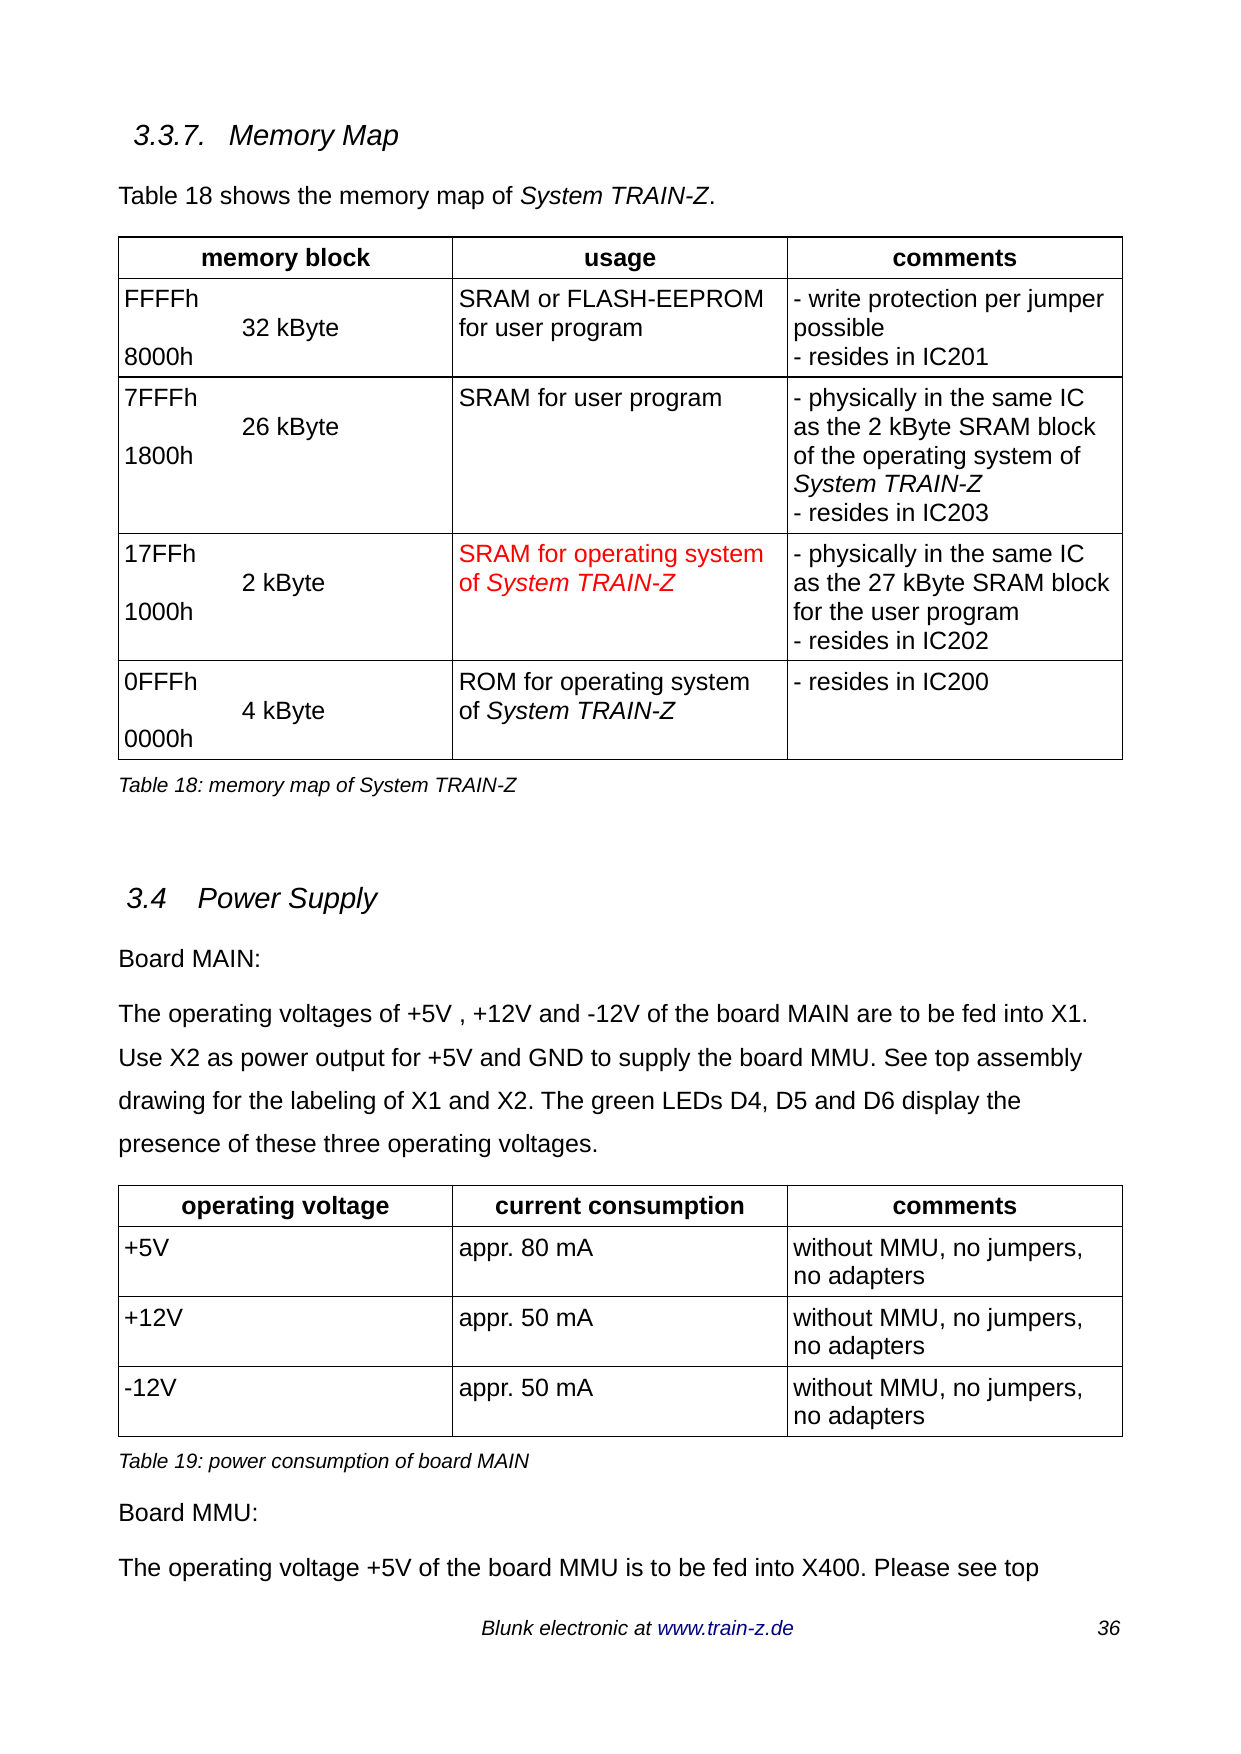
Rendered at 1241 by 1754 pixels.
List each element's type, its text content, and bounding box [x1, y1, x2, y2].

table_cell - physically in the same IC as the 27 kByte SRAM block for the user program - resides in IC202 [788, 534, 1122, 660]
table_cell appr. 80 mA [453, 1227, 787, 1296]
table_cell - write protection per jumper possible - resides in IC201 [788, 279, 1122, 376]
table_cell +12V [119, 1297, 452, 1366]
text The operating voltages of +5V , +12V and -12V of the board MAIN are to be fed into X1. Use X2 as power output for +5V and GND to supply the board MMU. See top assembly drawing for the labeling of X1 and X2. The green LEDs D4, D5 and D6 display the presence of these three operating voltages. [118, 999, 1122, 1158]
table_cell without MMU, no jumpers, no adapters [788, 1367, 1122, 1436]
table_cell SRAM for operating system of System TRAIN-Z [453, 534, 787, 660]
text Board MAIN: [118, 944, 1122, 973]
table_header comments [788, 1186, 1122, 1226]
text Table 18 shows the memory map of System TRAIN-Z. [118, 181, 1122, 209]
table_cell 7FFFh 26 kByte 1800h [119, 378, 452, 533]
table_cell -12V [119, 1367, 452, 1436]
text Board MMU: [118, 1498, 1122, 1526]
subtitle Power Supply [118, 881, 1122, 915]
table_header memory block [119, 238, 452, 278]
table_cell ROM for operating system of System TRAIN-Z [453, 661, 787, 759]
table_header operating voltage [119, 1186, 452, 1226]
table_cell - physically in the same IC as the 2 kByte SRAM block of the operating system of System TRAIN-Z - resides in IC203 [788, 378, 1122, 533]
subtitle Memory Map [133, 118, 1122, 152]
table_header comments [788, 238, 1122, 278]
text The operating voltage +5V of the board MMU is to be fed into X400. Please see top [118, 1553, 1122, 1582]
table_header current consumption [453, 1186, 787, 1226]
table_cell FFFFh 32 kByte 8000h [119, 279, 452, 376]
table_cell without MMU, no jumpers, no adapters [788, 1227, 1122, 1296]
table_header usage [453, 238, 787, 278]
table_cell SRAM or FLASH-EEPROM for user program [453, 279, 787, 376]
table_cell +5V [119, 1227, 452, 1296]
table_cell SRAM for user program [453, 378, 787, 533]
text Table 18: memory map of System TRAIN-Z [118, 772, 1122, 796]
table_cell without MMU, no jumpers, no adapters [788, 1297, 1122, 1366]
table_cell 17FFh 2 kByte 1000h [119, 534, 452, 660]
table_cell appr. 50 mA [453, 1297, 787, 1366]
table_cell appr. 50 mA [453, 1367, 787, 1436]
text Table 19: power consumption of board MAIN [118, 1449, 1122, 1473]
table_cell - resides in IC200 [788, 661, 1122, 759]
table_cell 0FFFh 4 kByte 0000h [119, 661, 452, 759]
